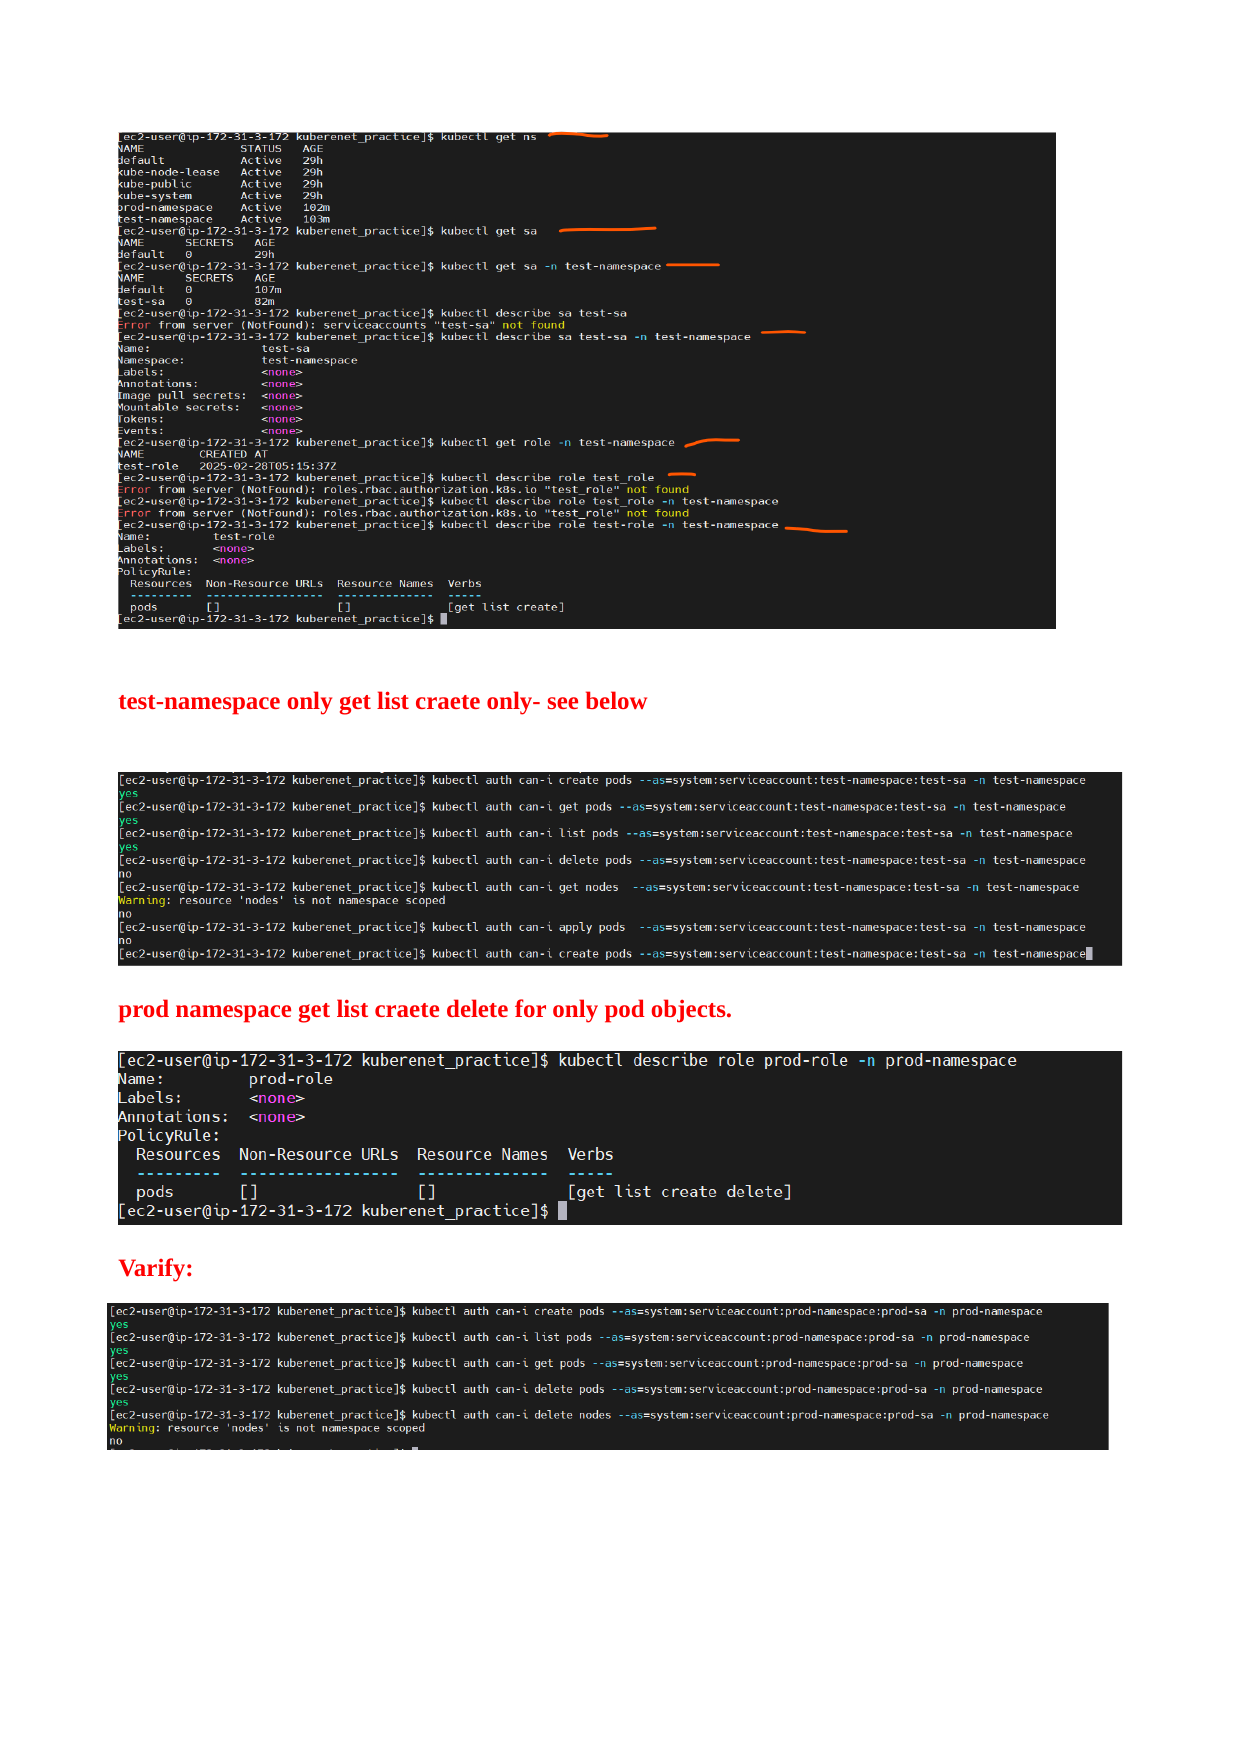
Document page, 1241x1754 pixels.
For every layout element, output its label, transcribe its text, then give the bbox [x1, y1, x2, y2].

picture [118, 772, 1123, 966]
picture [118, 130, 1056, 629]
text Varify: [118, 1253, 1122, 1478]
text prod namespace get list craete delete for only pod objects. [118, 994, 1122, 1023]
picture [104, 1303, 1109, 1450]
picture [118, 1051, 1123, 1225]
text test-namespace only get list craete only- see below [118, 686, 1122, 772]
